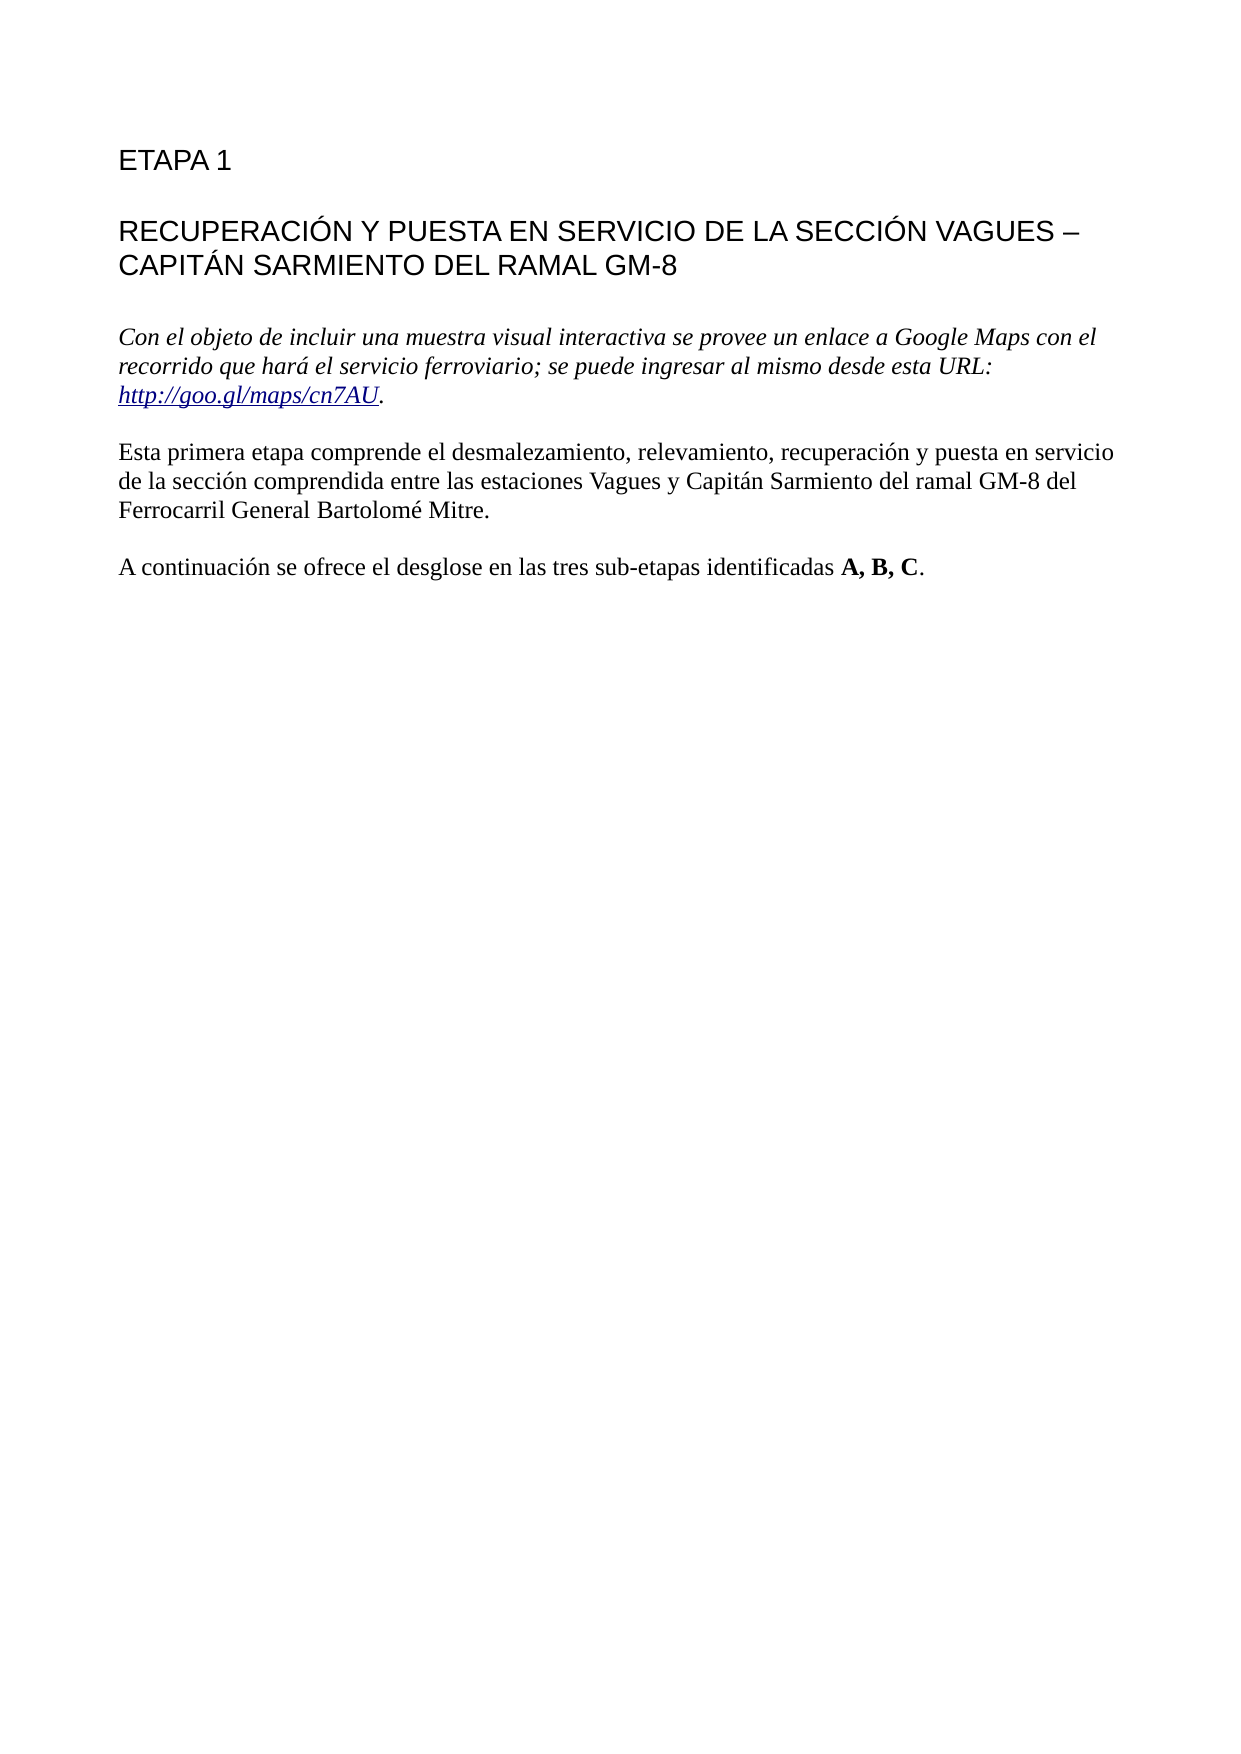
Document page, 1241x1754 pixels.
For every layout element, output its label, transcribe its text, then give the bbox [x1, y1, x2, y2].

text Esta primera etapa comprende el desmalezamiento, relevamiento, recuperación y puesta en servicio de la sección comprendida entre las estaciones Vagues y Capitán Sarmiento del ramal GM-8 del Ferrocarril General Bartolomé Mitre. [118, 437, 1122, 524]
subtitle ETAPA 1 [118, 143, 1122, 177]
text Con el objeto de incluir una muestra visual interactiva se provee un enlace a Google Maps con el recorrido que hará el servicio ferroviario; se puede ingresar al mismo desde esta URL: http://goo.gl/maps/cn7AU. [118, 322, 1122, 409]
text A continuación se ofrece el desglose en las tres sub-etapas identificadas A, B, C. [118, 552, 1122, 581]
subtitle RECUPERACIÓN Y PUESTA EN SERVICIO DE LA SECCIÓN VAGUES – CAPITÁN SARMIENTO DEL RAMAL GM-8 [118, 214, 1122, 281]
